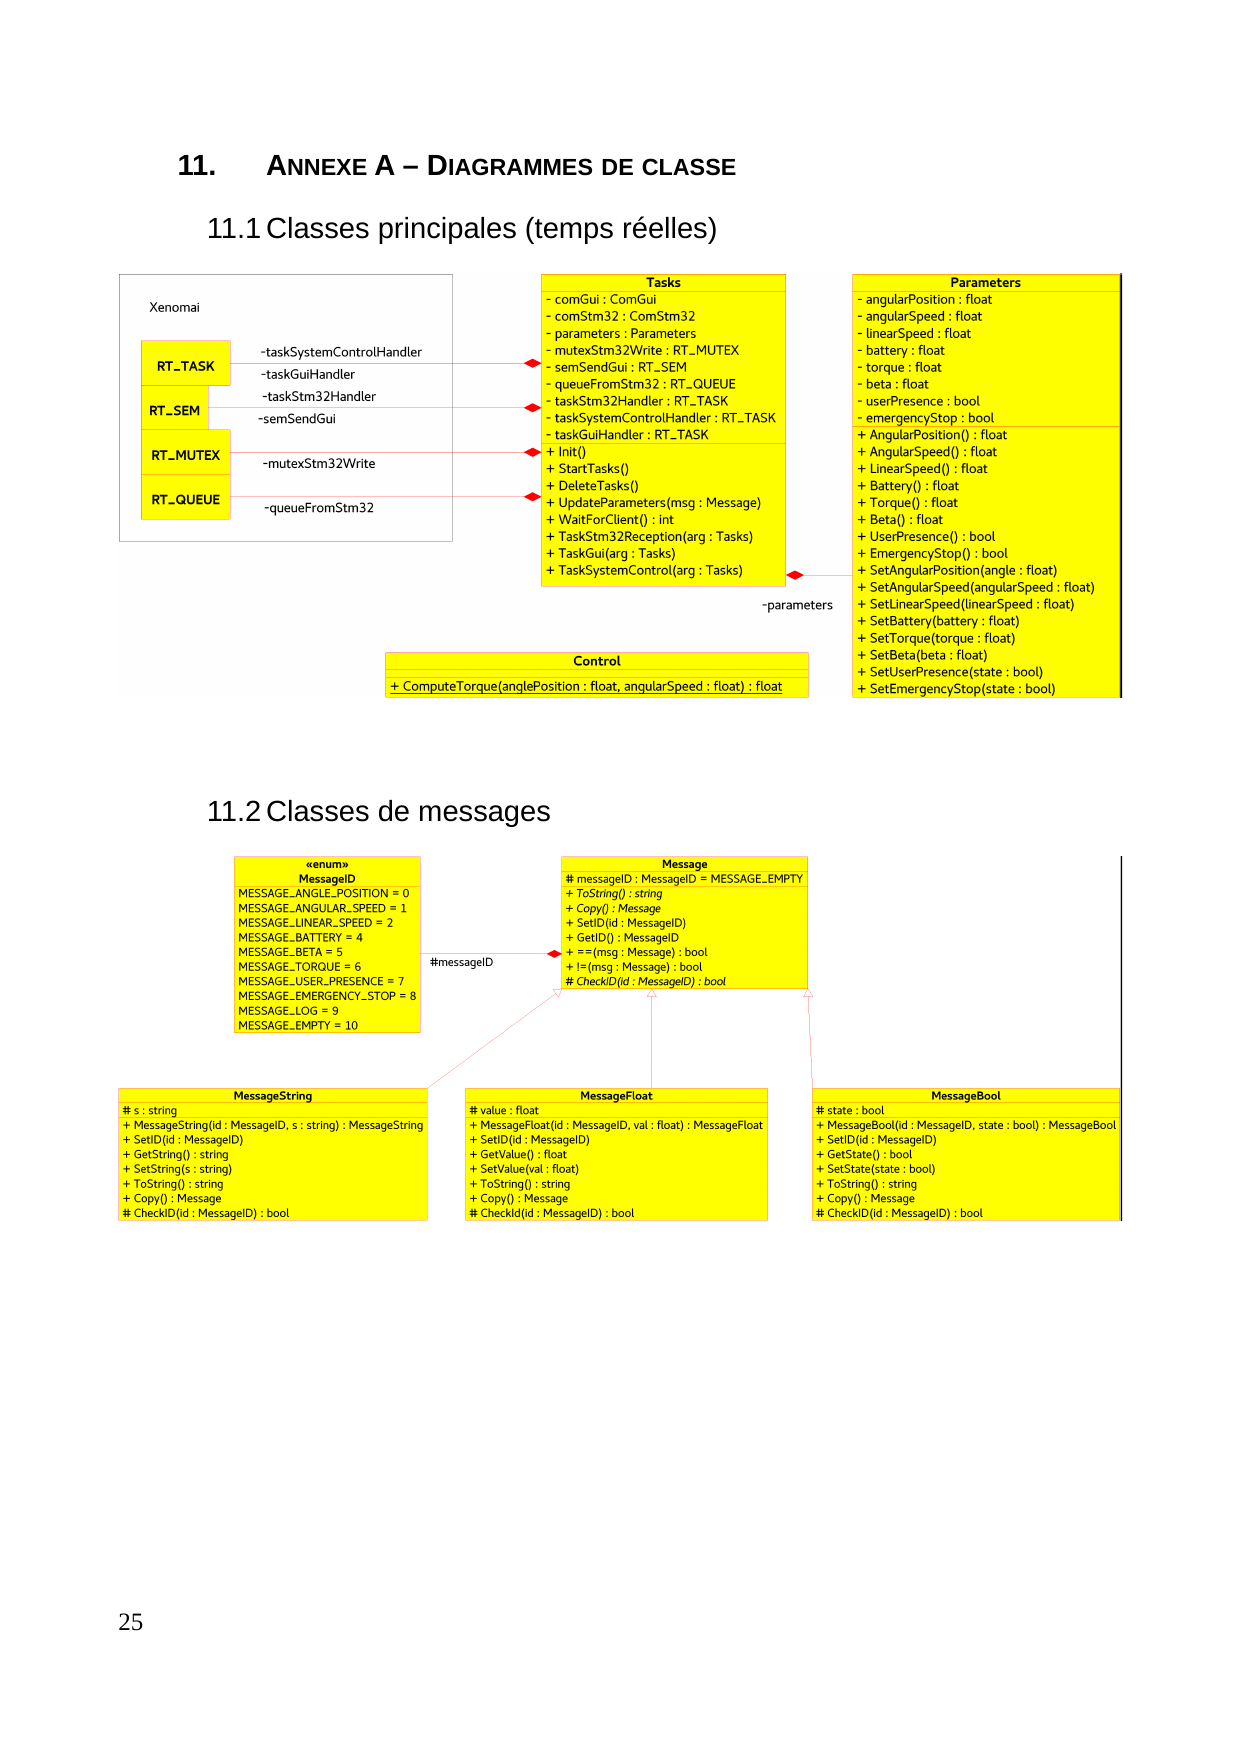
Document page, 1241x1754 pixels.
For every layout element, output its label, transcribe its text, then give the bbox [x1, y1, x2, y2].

subtitle Annexe A – Diagrammes de classe [118, 148, 1122, 181]
picture [118, 856, 1123, 1221]
subtitle Classes de messages [118, 793, 1122, 827]
subtitle Classes principales (temps réelles) [118, 211, 1122, 244]
picture [118, 273, 1123, 698]
